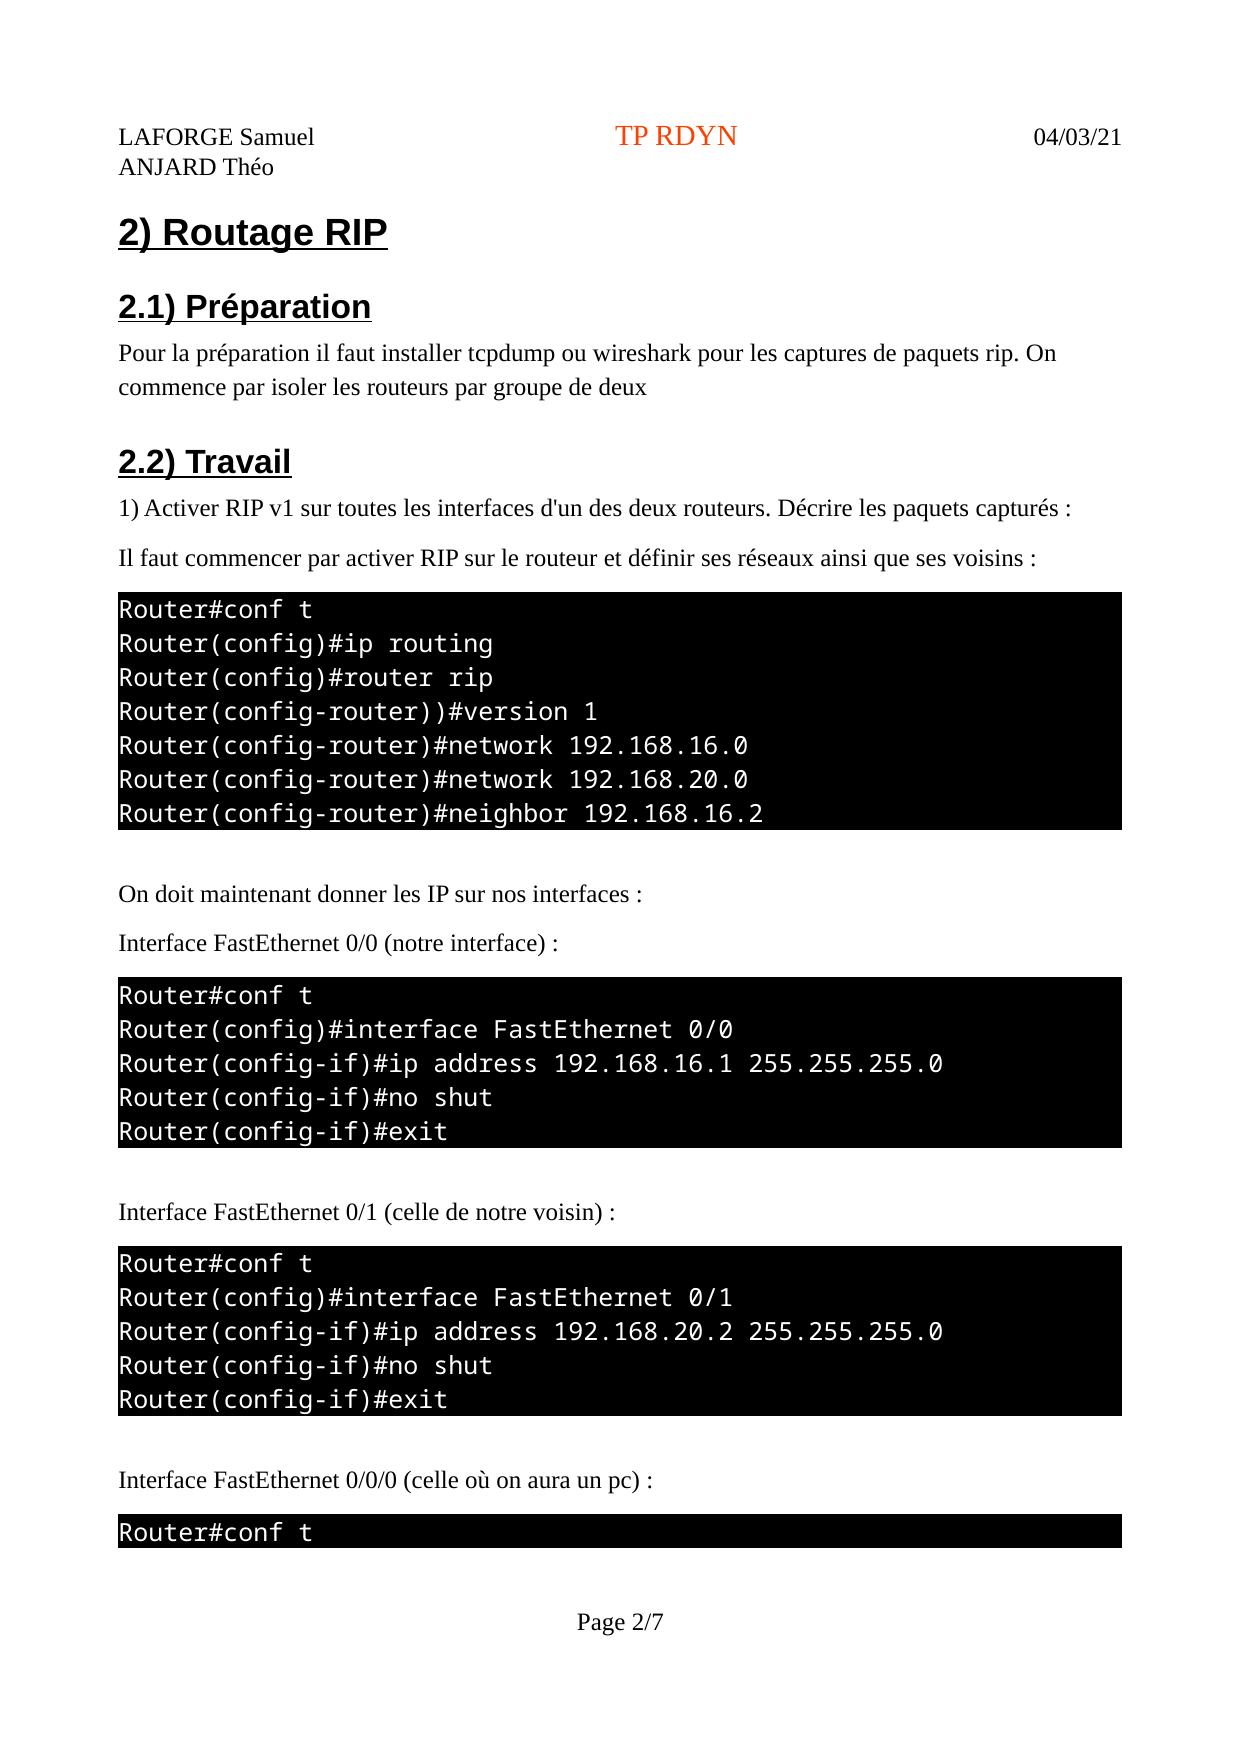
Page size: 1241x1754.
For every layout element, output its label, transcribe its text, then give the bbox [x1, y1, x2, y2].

text Router(config-if)#ip address 192.168.20.2 255.255.255.0 [118, 1314, 1122, 1348]
text Interface FastEthernet 0/1 (celle de notre voisin) : [118, 1197, 1122, 1225]
text Router(config)#ip routing [118, 626, 1122, 660]
text Router(config-if)#no shut [118, 1079, 1122, 1113]
text Pour la préparation il faut installer tcpdump ou wireshark pour les captures de paquets rip. On commence par isoler les routeurs par groupe de deux [118, 338, 1122, 401]
subtitle 2.2) Travail [118, 442, 1122, 481]
text Interface FastEthernet 0/0 (notre interface) : [118, 928, 1122, 957]
text Router#conf t [118, 592, 1122, 626]
text Router(config-if)#no shut [118, 1348, 1122, 1382]
text Router(config-if)#ip address 192.168.16.1 255.255.255.0 [118, 1045, 1122, 1079]
text On doit maintenant donner les IP sur nos interfaces : [118, 879, 1122, 908]
text Router#conf t [118, 1246, 1122, 1280]
text Router(config-router))#version 1 [118, 694, 1122, 728]
text Router#conf t [118, 1514, 1122, 1548]
subtitle 2) Routage RIP [118, 210, 1122, 253]
text Router(config)#interface FastEthernet 0/1 [118, 1280, 1122, 1314]
text Router(config-if)#exit [118, 1113, 1122, 1148]
text Router(config-if)#exit [118, 1382, 1122, 1416]
text Interface FastEthernet 0/0/0 (celle où on aura un pc) : [118, 1465, 1122, 1494]
text 1) Activer RIP v1 sur toutes les interfaces d'un des deux routeurs. Décrire les paquets capturés : [118, 493, 1122, 522]
text Router(config-router)#network 192.168.20.0 [118, 762, 1122, 796]
text Router(config)#router rip [118, 660, 1122, 694]
subtitle 2.1) Préparation [118, 287, 1122, 326]
text Router(config-router)#network 192.168.16.0 [118, 728, 1122, 762]
text Il faut commencer par activer RIP sur le routeur et définir ses réseaux ainsi que ses voisins : [118, 543, 1122, 571]
text Router(config)#interface FastEthernet 0/0 [118, 1011, 1122, 1045]
text Router(config-router)#neighbor 192.168.16.2 [118, 796, 1122, 830]
text Router#conf t [118, 977, 1122, 1011]
